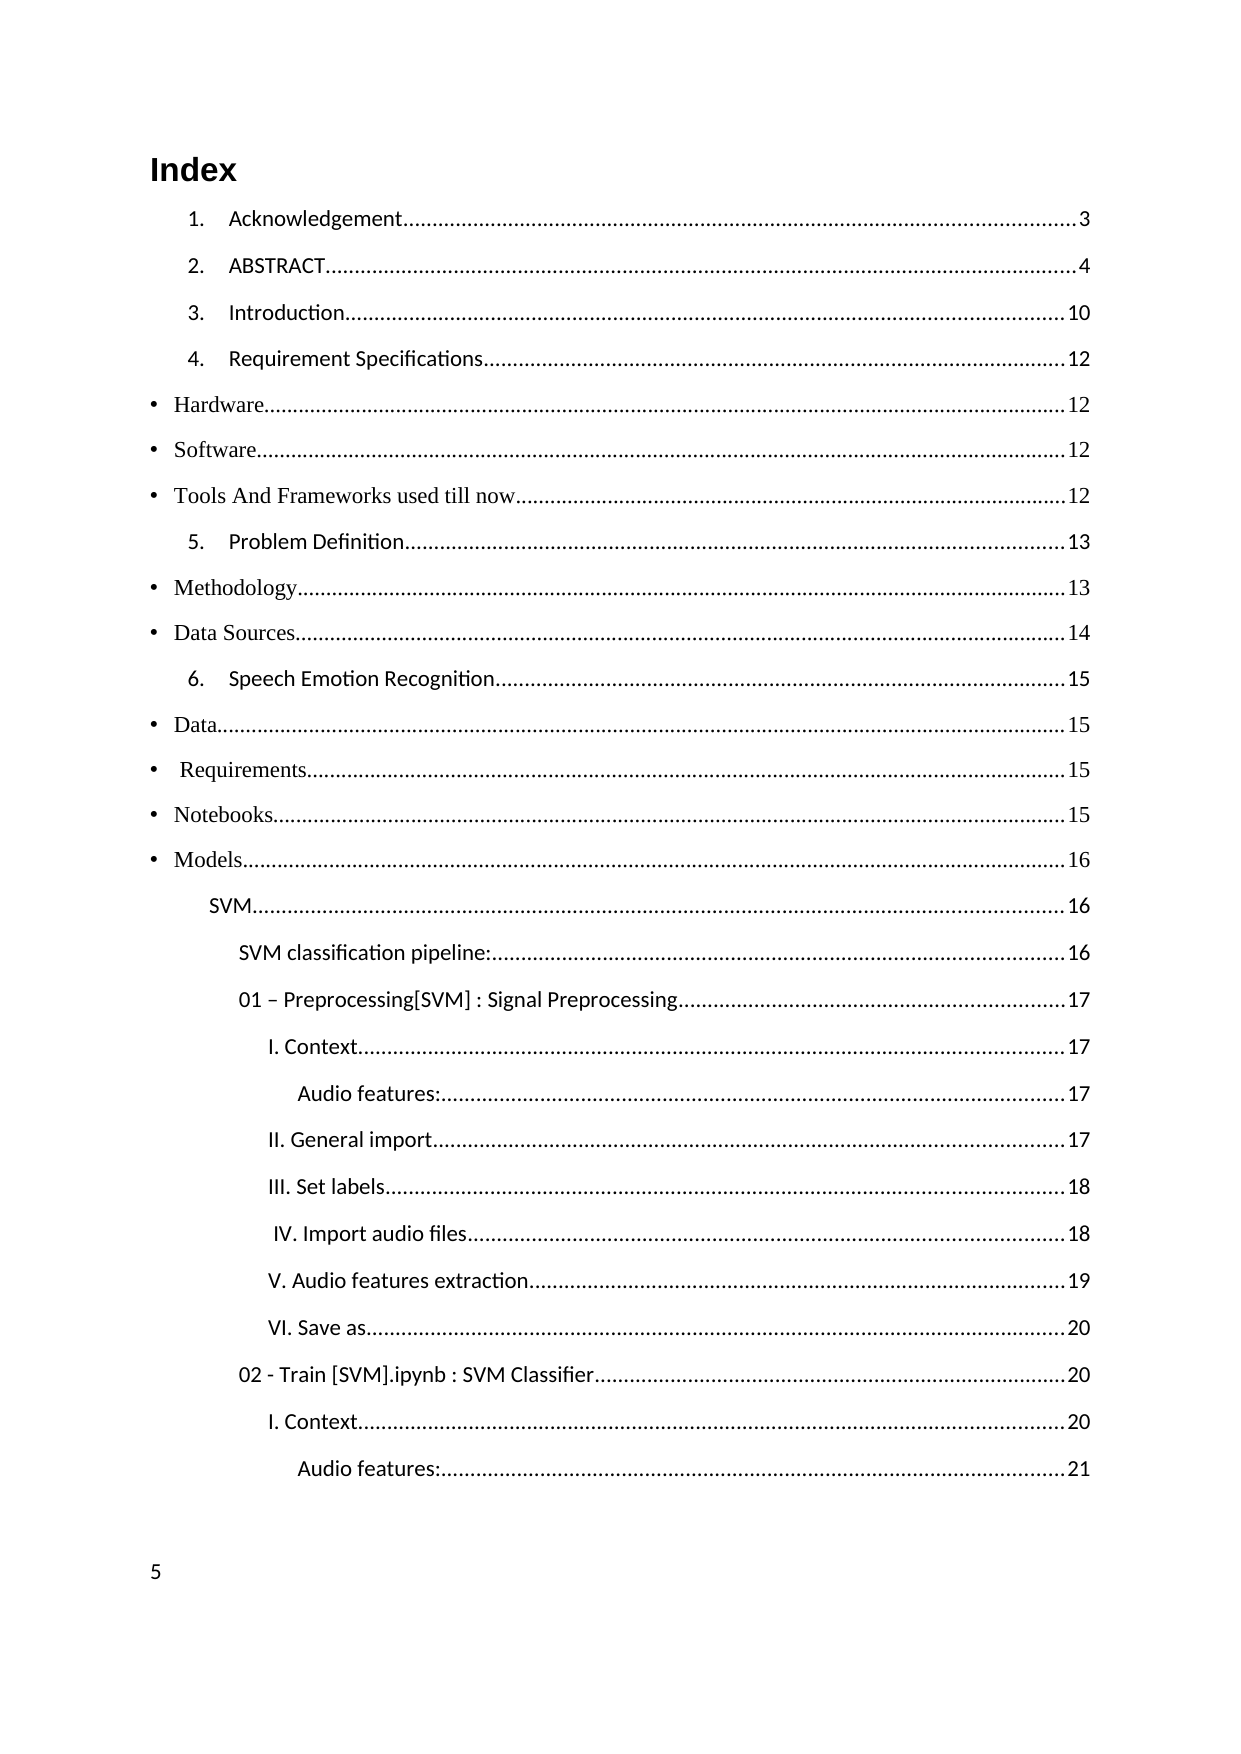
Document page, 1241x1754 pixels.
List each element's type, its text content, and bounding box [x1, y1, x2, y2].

subtitle Index [150, 150, 1090, 188]
text II. General import 17 [268, 1126, 1090, 1153]
list Hardware 12 [150, 391, 1090, 418]
text III. Set labels 18 [268, 1172, 1090, 1200]
subtitle ABSTRACT 4 [187, 251, 1090, 279]
text I. Context 20 [268, 1407, 1090, 1435]
list Models 16 [150, 846, 1090, 872]
subtitle Acknowledgement 3 [187, 204, 1090, 232]
text V. Audio features extraction 19 [268, 1266, 1090, 1294]
list Software 12 [150, 437, 1090, 463]
list Methodology 13 [150, 574, 1090, 600]
list Data 15 [150, 711, 1090, 737]
list Requirements 15 [150, 756, 1090, 782]
subtitle Problem Definition 13 [187, 527, 1090, 555]
text Audio features: 17 [297, 1079, 1090, 1107]
list Data Sources 14 [150, 619, 1090, 645]
text SVM classification pipeline: 16 [238, 938, 1090, 966]
subtitle Introduction 10 [187, 298, 1090, 326]
text Audio features: 21 [297, 1454, 1090, 1482]
text 02 - Train [SVM].ipynb : SVM Classifier 20 [238, 1360, 1090, 1388]
subtitle Requirement Specifications 12 [187, 344, 1090, 373]
text IV. Import audio files 18 [268, 1219, 1090, 1247]
text VI. Save as 20 [268, 1313, 1090, 1341]
list Notebooks 15 [150, 801, 1090, 827]
list Tools And Frameworks used till now 12 [150, 482, 1090, 508]
text SVM 16 [209, 891, 1090, 919]
subtitle Speech Emotion Recognition 15 [187, 664, 1090, 692]
text I. Context 17 [268, 1032, 1090, 1060]
text 01 – Preprocessing[SVM] : Signal Preprocessing 17 [238, 985, 1090, 1013]
